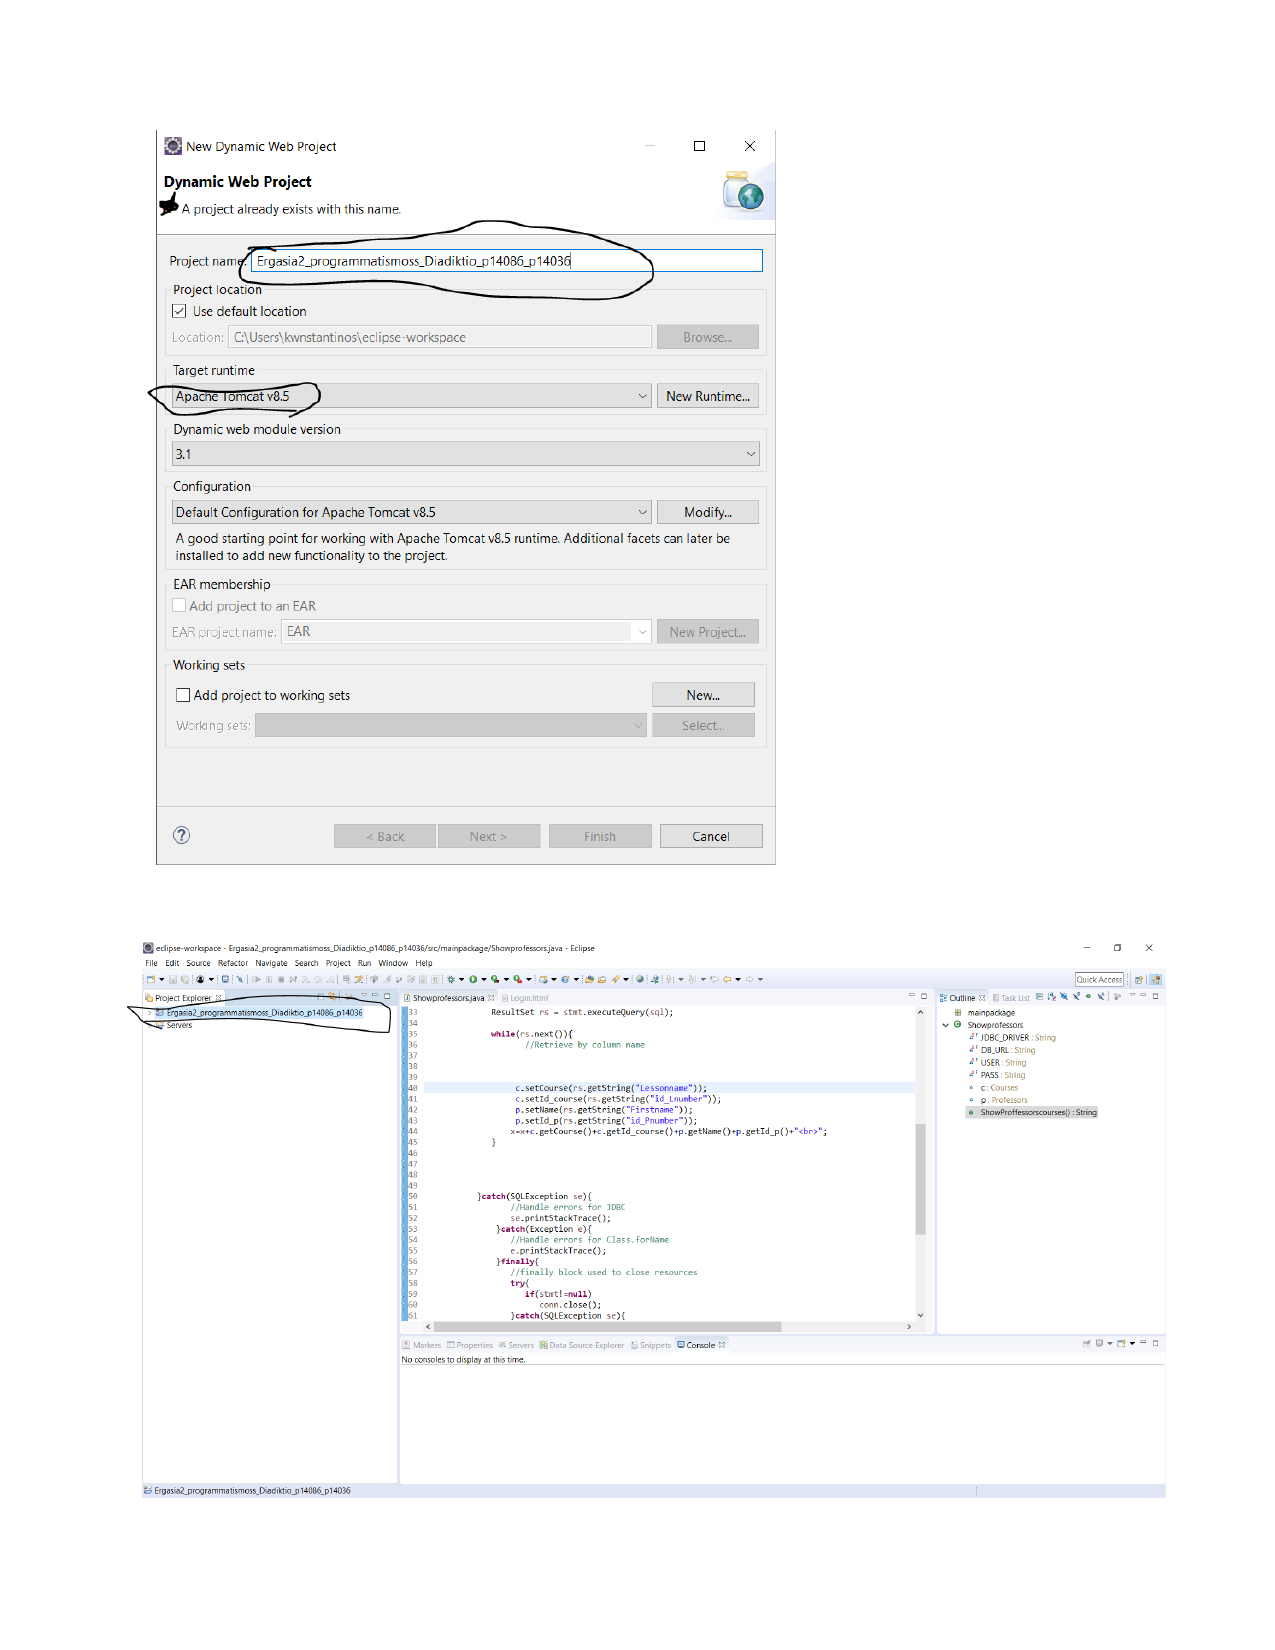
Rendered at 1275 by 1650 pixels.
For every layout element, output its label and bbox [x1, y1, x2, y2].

picture [126, 940, 1166, 1498]
picture [147, 130, 776, 865]
